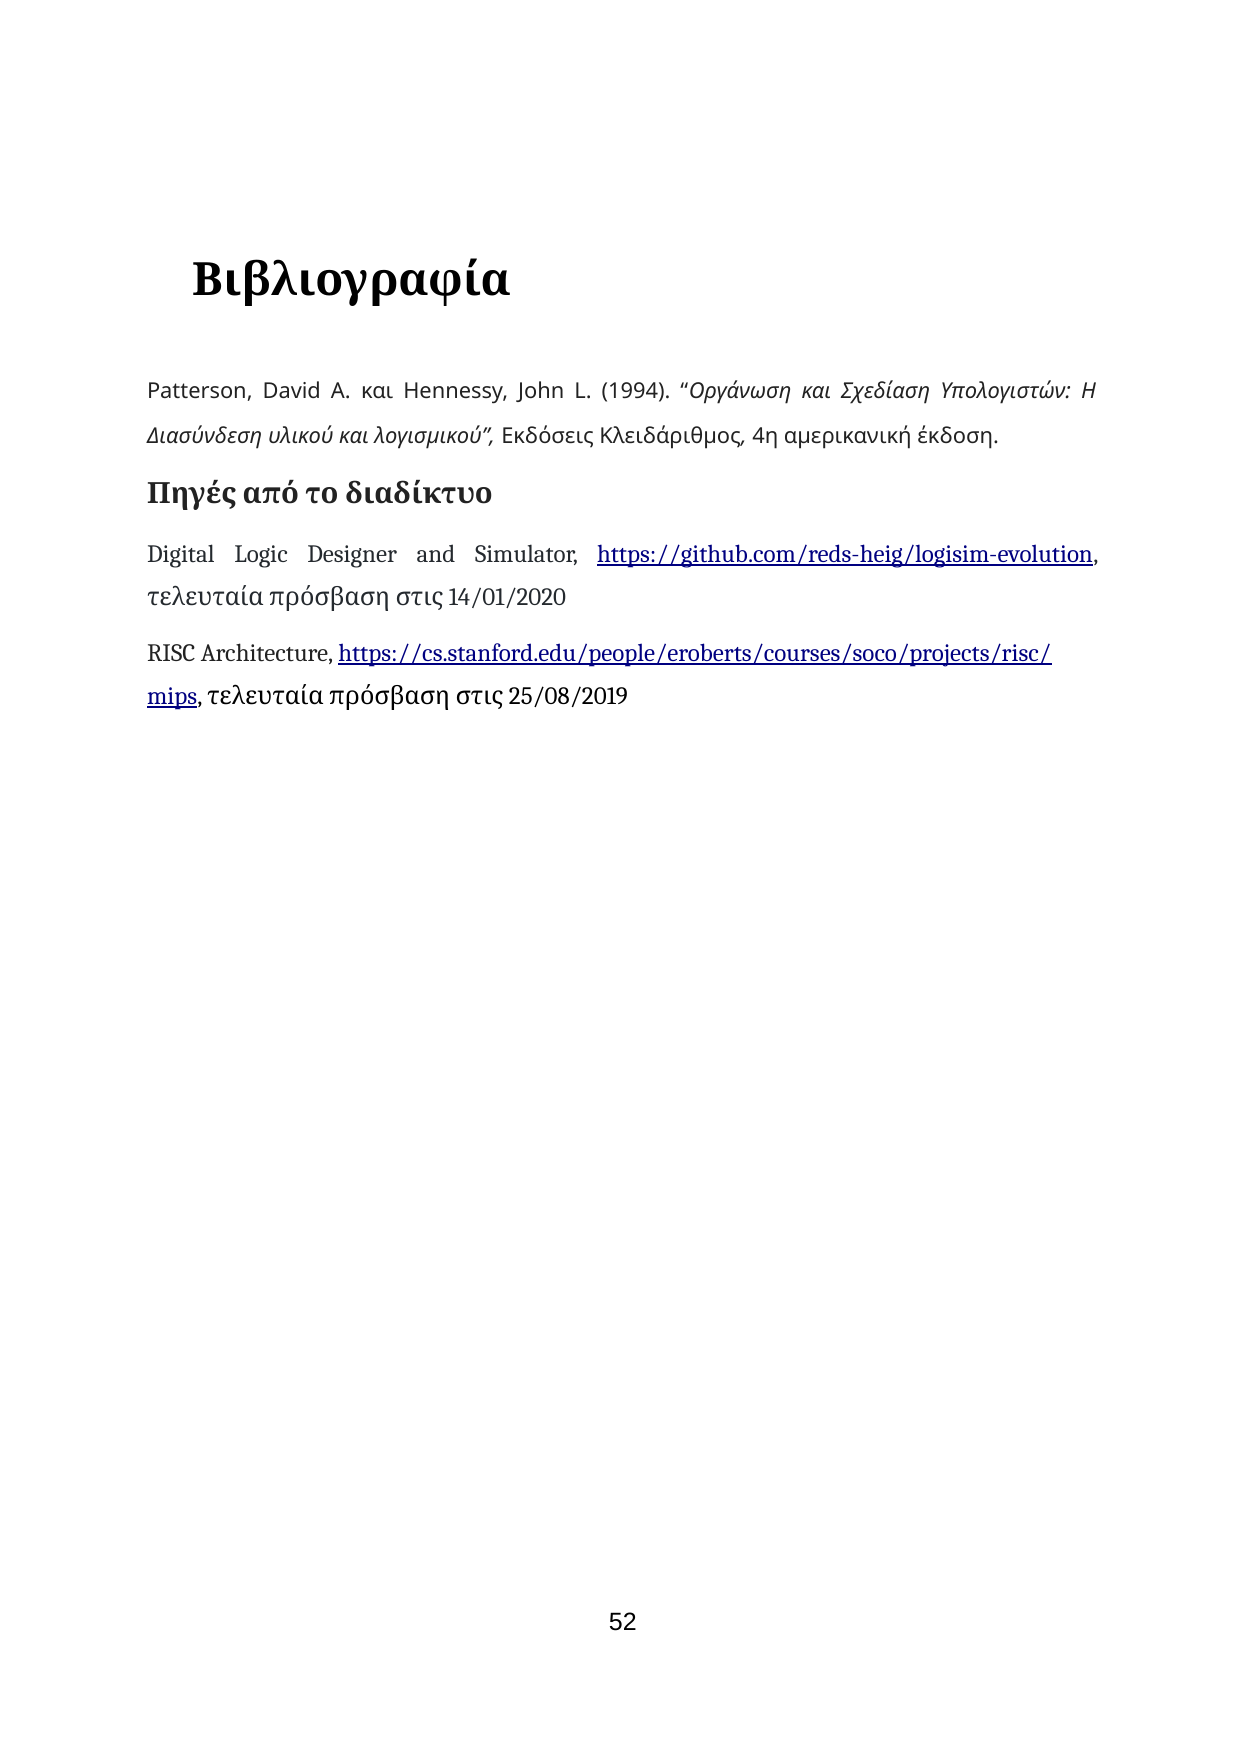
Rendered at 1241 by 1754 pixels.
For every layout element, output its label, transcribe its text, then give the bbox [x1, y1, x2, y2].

text Patterson, David A. και Hennessy, John L. (1994). “Οργάνωση και Σχεδίαση Υπολογιστών: Η Διασύνδεση υλικού και λογισμικού”, Εκδόσεις Κλειδάριθμος, 4η αμερικανική έκδοση. [147, 375, 1098, 450]
text Πηγές από το διαδίκτυο [147, 477, 1098, 511]
text Digital Logic Designer and Simulator, https://github.com/reds-heig/logisim-evolution, τελευταία πρόσβαση στις 14/01/2020 [147, 540, 1098, 612]
text RISC Architecture, https://cs.stanford.edu/people/eroberts/courses/soco/projects/risc/mips, τελευταία πρόσβαση στις 25/08/2019 [147, 639, 1098, 711]
subtitle Βιβλιογραφία [147, 254, 1098, 307]
